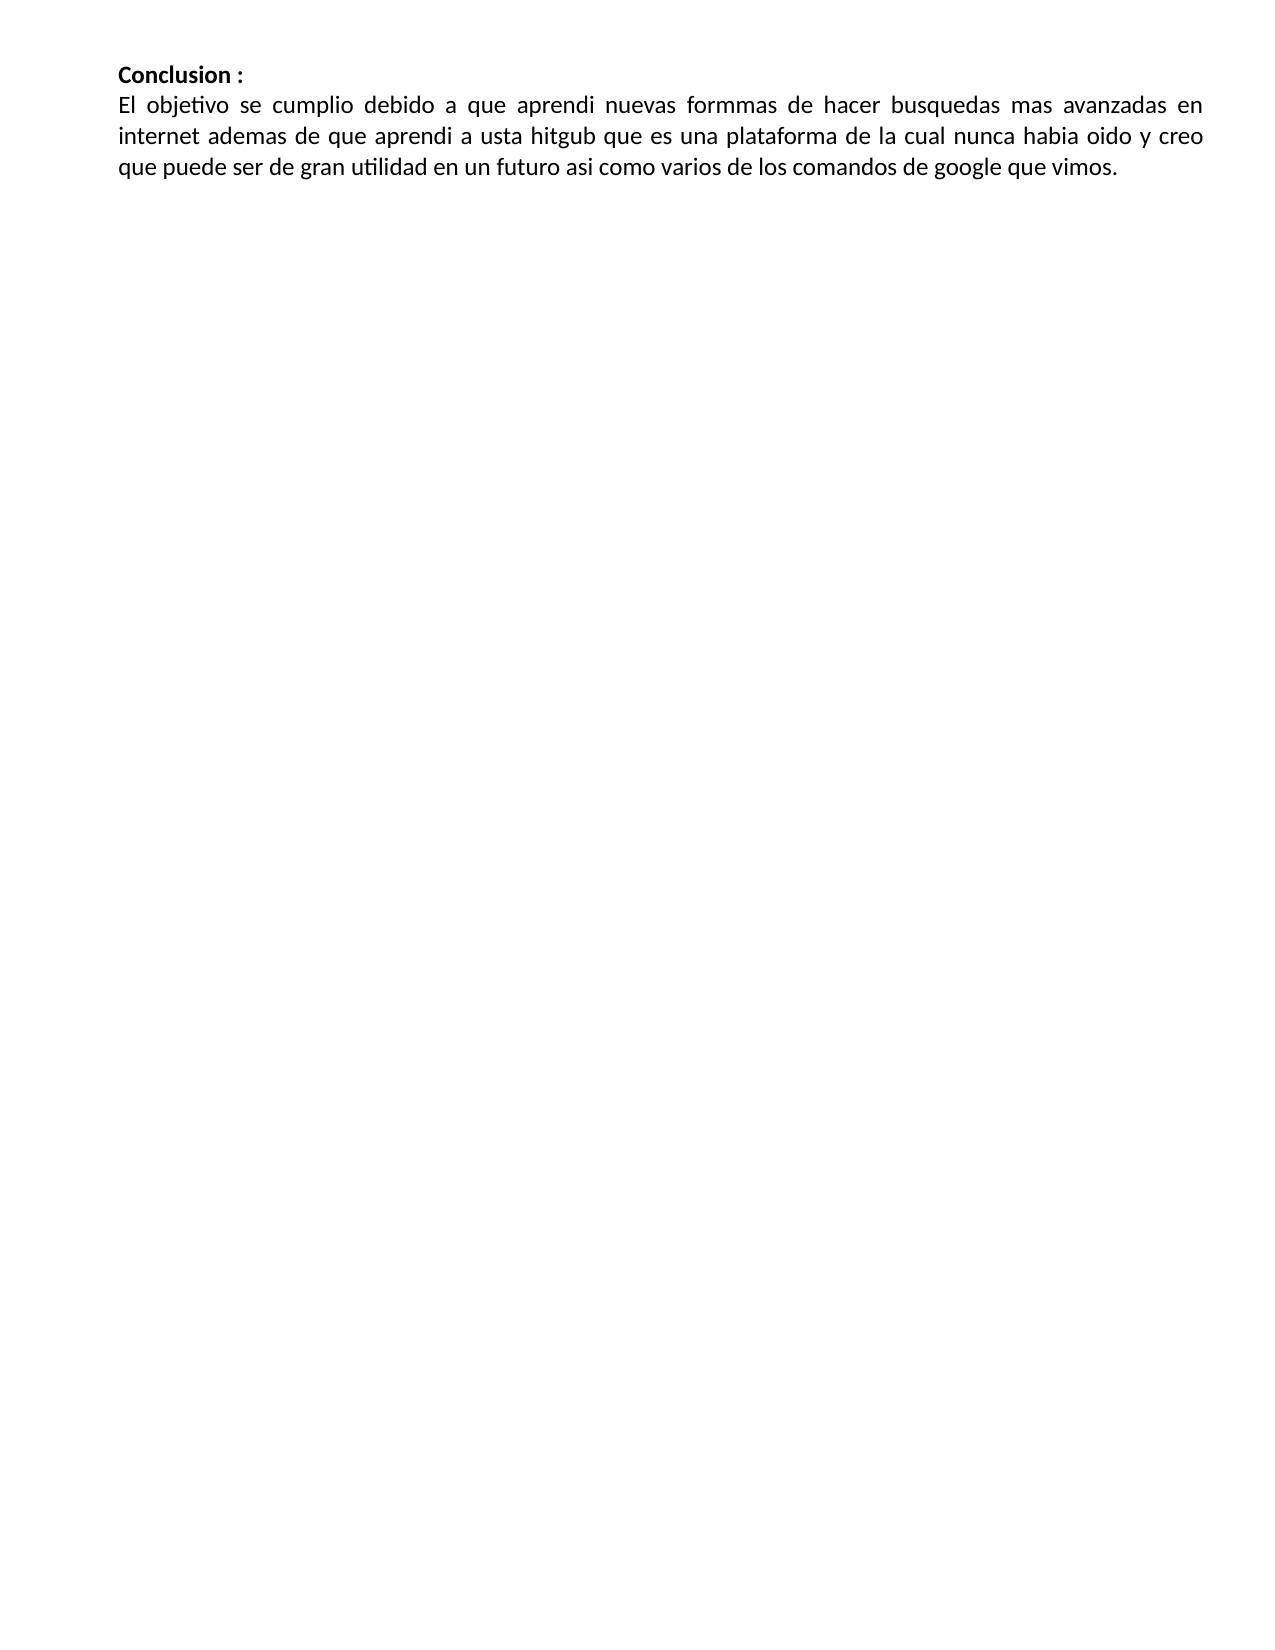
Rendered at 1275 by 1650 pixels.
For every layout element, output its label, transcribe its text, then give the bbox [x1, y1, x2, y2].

text Conclusion : [118, 59, 1205, 90]
text El objetivo se cumplio debido a que aprendi nuevas formmas de hacer busquedas mas avanzadas en internet ademas de que aprendi a usta hitgub que es una plataforma de la cual nunca habia oido y creo que puede ser de gran utilidad en un futuro asi como varios de los comandos de google que vimos. [118, 90, 1205, 181]
